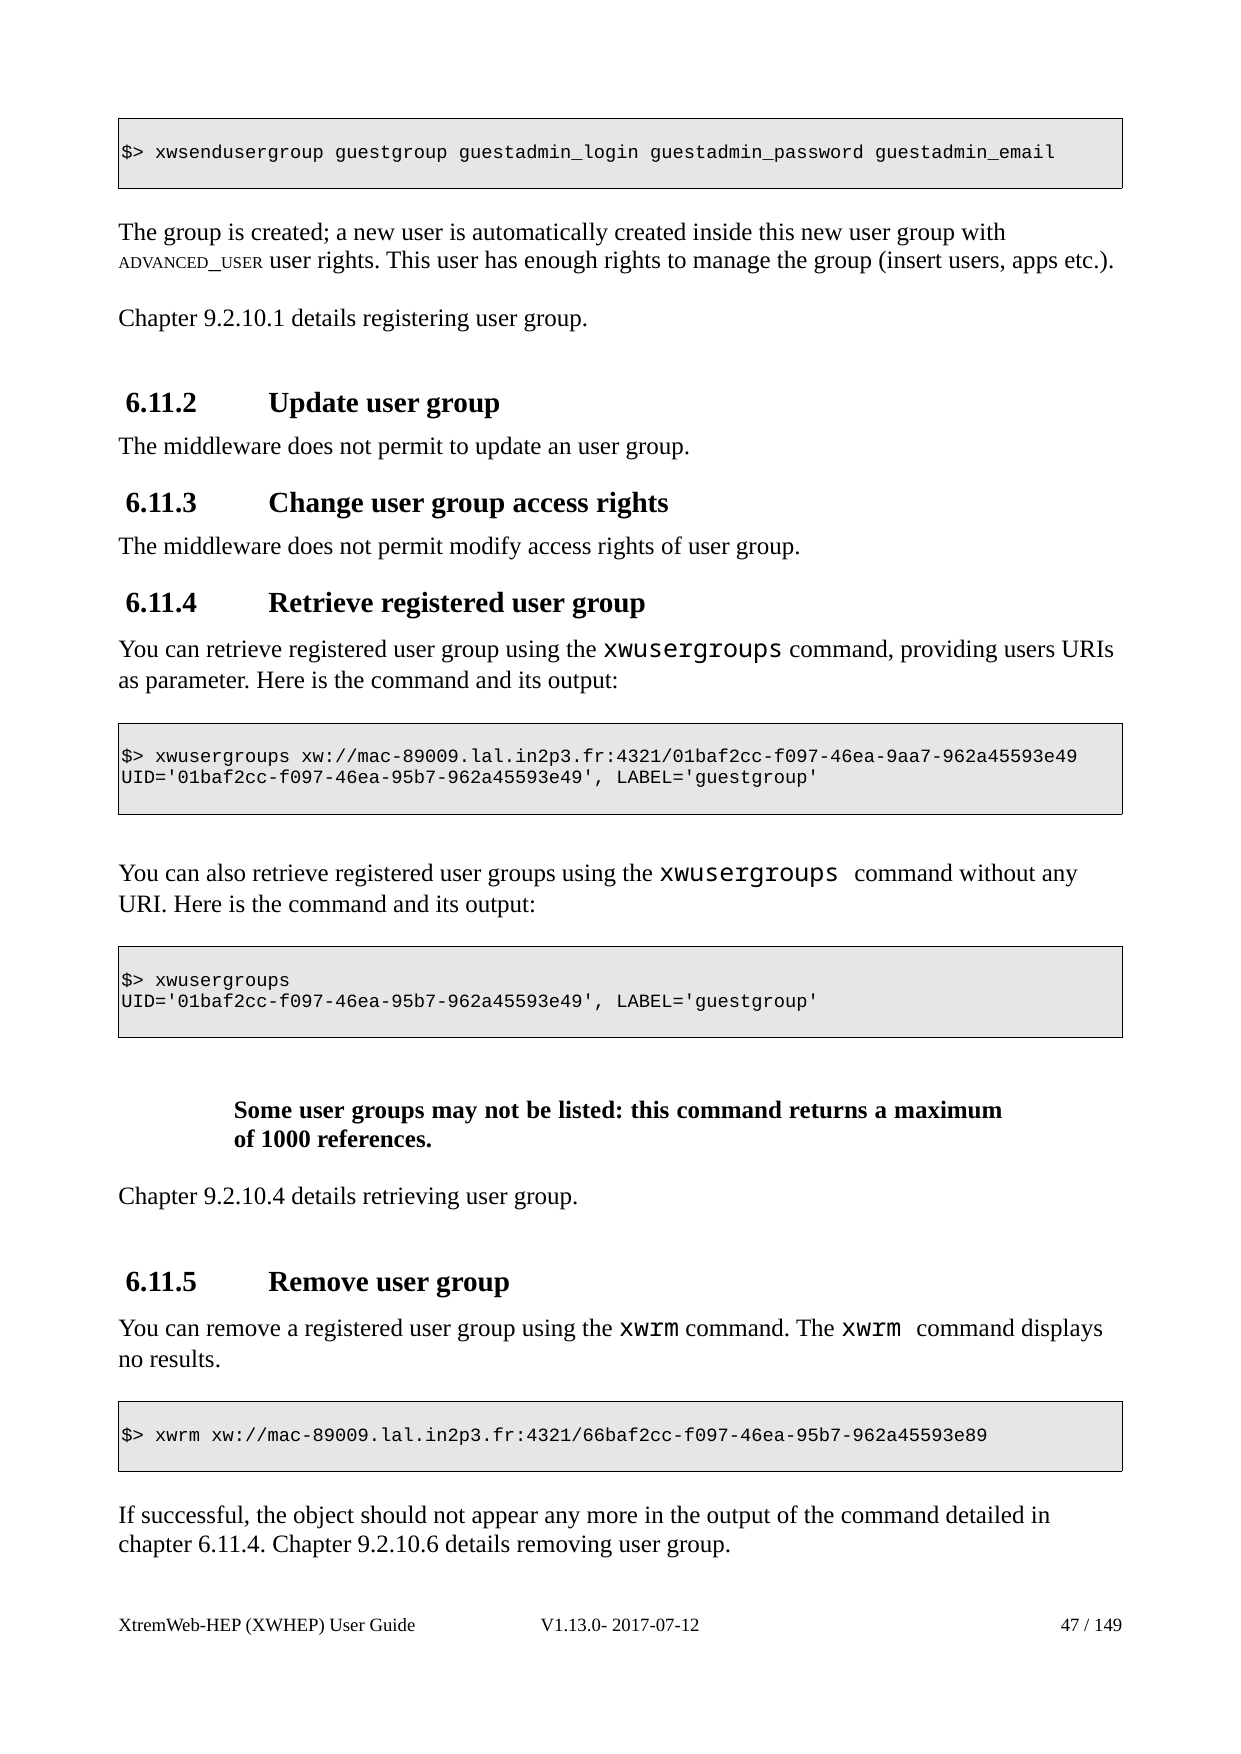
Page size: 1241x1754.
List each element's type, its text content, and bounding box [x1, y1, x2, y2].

text You can remove a registered user group using the xwrm command. The xwrm command displays no results. [118, 1310, 1122, 1373]
text The group is created; a new user is automatically created inside this new user group with advanced_user user rights. This user has enough rights to manage the group (insert users, apps etc.). [118, 217, 1122, 274]
text Some user groups may not be listed: this command returns a maximum of 1000 references. [233, 1095, 1004, 1152]
text UID='01baf2cc-f097-46ea-95b7-962a45593e49', LABEL='guestgroup' [119, 765, 1122, 786]
text $> xwusergroups xw://mac-89009.lal.in2p3.fr:4321/01baf2cc-f097-46ea-9aa7-962a45593e49 [119, 744, 1122, 765]
subtitle Change user group access rights [118, 485, 1122, 519]
subtitle Remove user group [118, 1264, 1122, 1297]
text If successful, the object should not appear any more in the output of the command detailed in chapter 6.11.4. Chapter 9.2.10.6 details removing user group. [118, 1500, 1122, 1557]
text $> xwusergroups [119, 968, 1122, 989]
subtitle Update user group [118, 385, 1122, 419]
text Chapter 9.2.10.4 details retrieving user group. [118, 1181, 1122, 1210]
text You can also retrieve registered user groups using the xwusergroups command without any URI. Here is the command and its output: [118, 855, 1122, 918]
text The middleware does not permit to update an user group. [118, 431, 1122, 460]
text $> xwrm xw://mac-89009.lal.in2p3.fr:4321/66baf2cc-f097-46ea-95b7-962a45593e89 [119, 1423, 1122, 1444]
text Chapter 9.2.10.1 details registering user group. [118, 303, 1122, 332]
text UID='01baf2cc-f097-46ea-95b7-962a45593e49', LABEL='guestgroup' [119, 989, 1122, 1010]
text You can retrieve registered user group using the xwusergroups command, providing users URIs as parameter. Here is the command and its output: [118, 631, 1122, 694]
text $> xwsendusergroup guestgroup guestadmin_login guestadmin_password guestadmin_email [119, 139, 1122, 161]
text The middleware does not permit modify access rights of user group. [118, 531, 1122, 560]
subtitle Retrieve registered user group [118, 585, 1122, 618]
